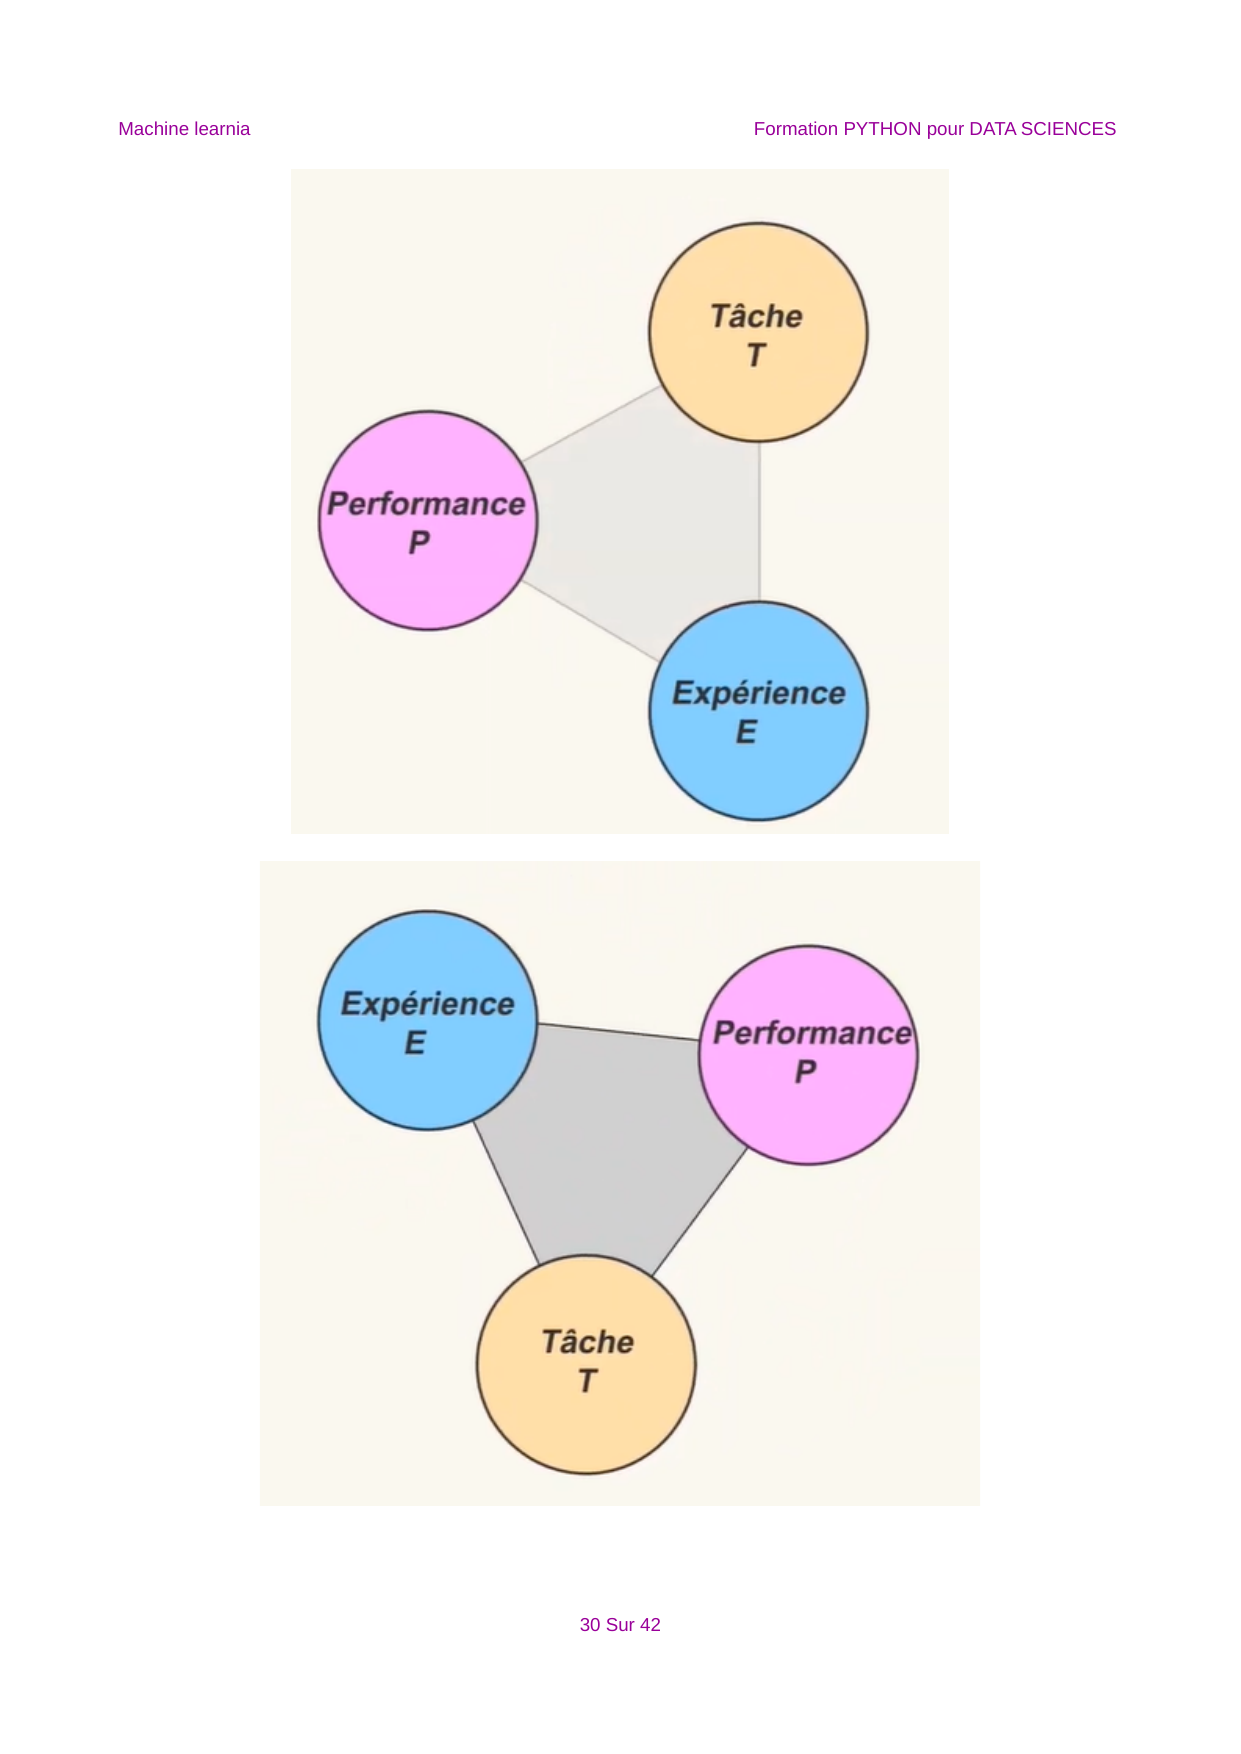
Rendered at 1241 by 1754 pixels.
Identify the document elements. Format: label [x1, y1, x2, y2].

picture [291, 169, 949, 834]
picture [259, 861, 981, 1506]
